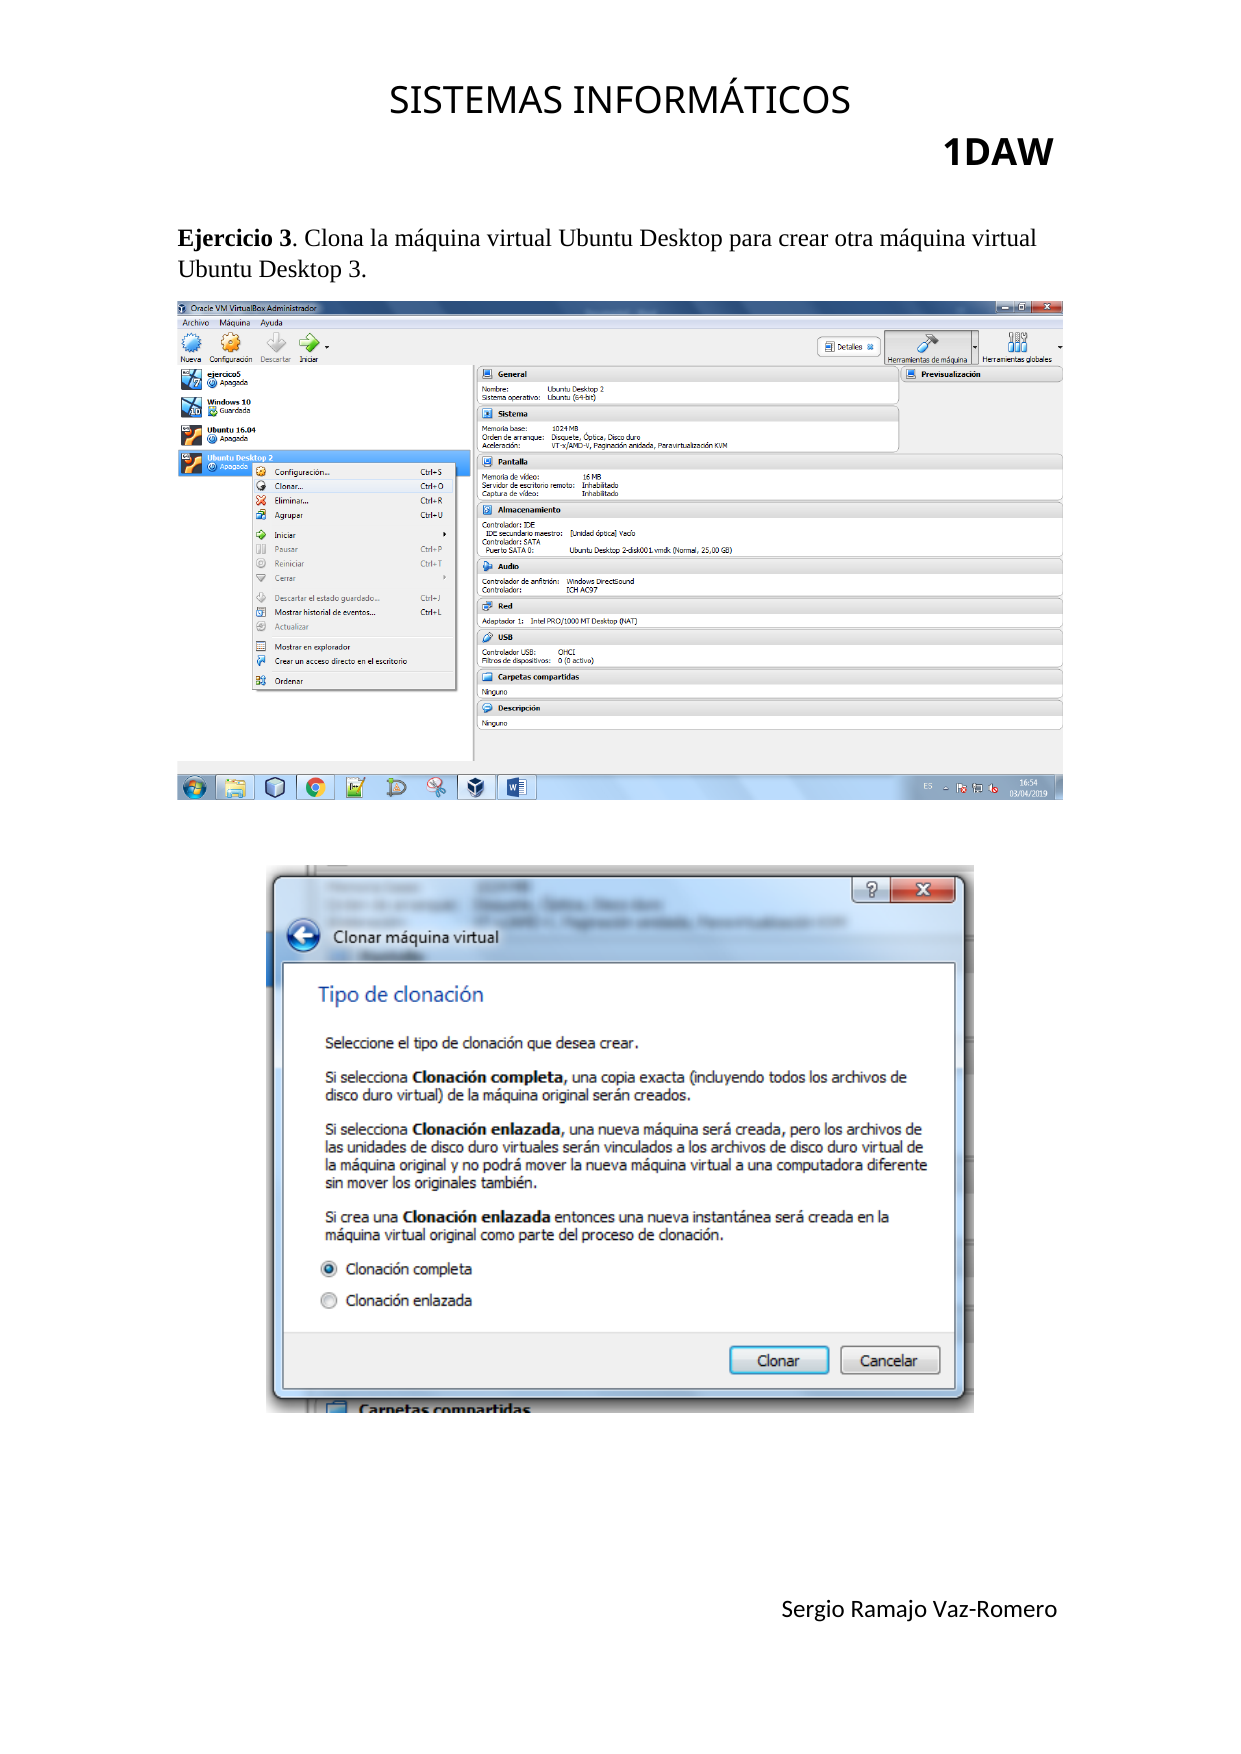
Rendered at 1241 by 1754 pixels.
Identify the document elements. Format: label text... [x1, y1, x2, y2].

text Ejercicio 3. Clona la máquina virtual Ubuntu Desktop para crear otra máquina virtual Ubuntu Desktop 3. [177, 223, 1063, 282]
picture [177, 301, 1063, 800]
picture [266, 865, 974, 1413]
